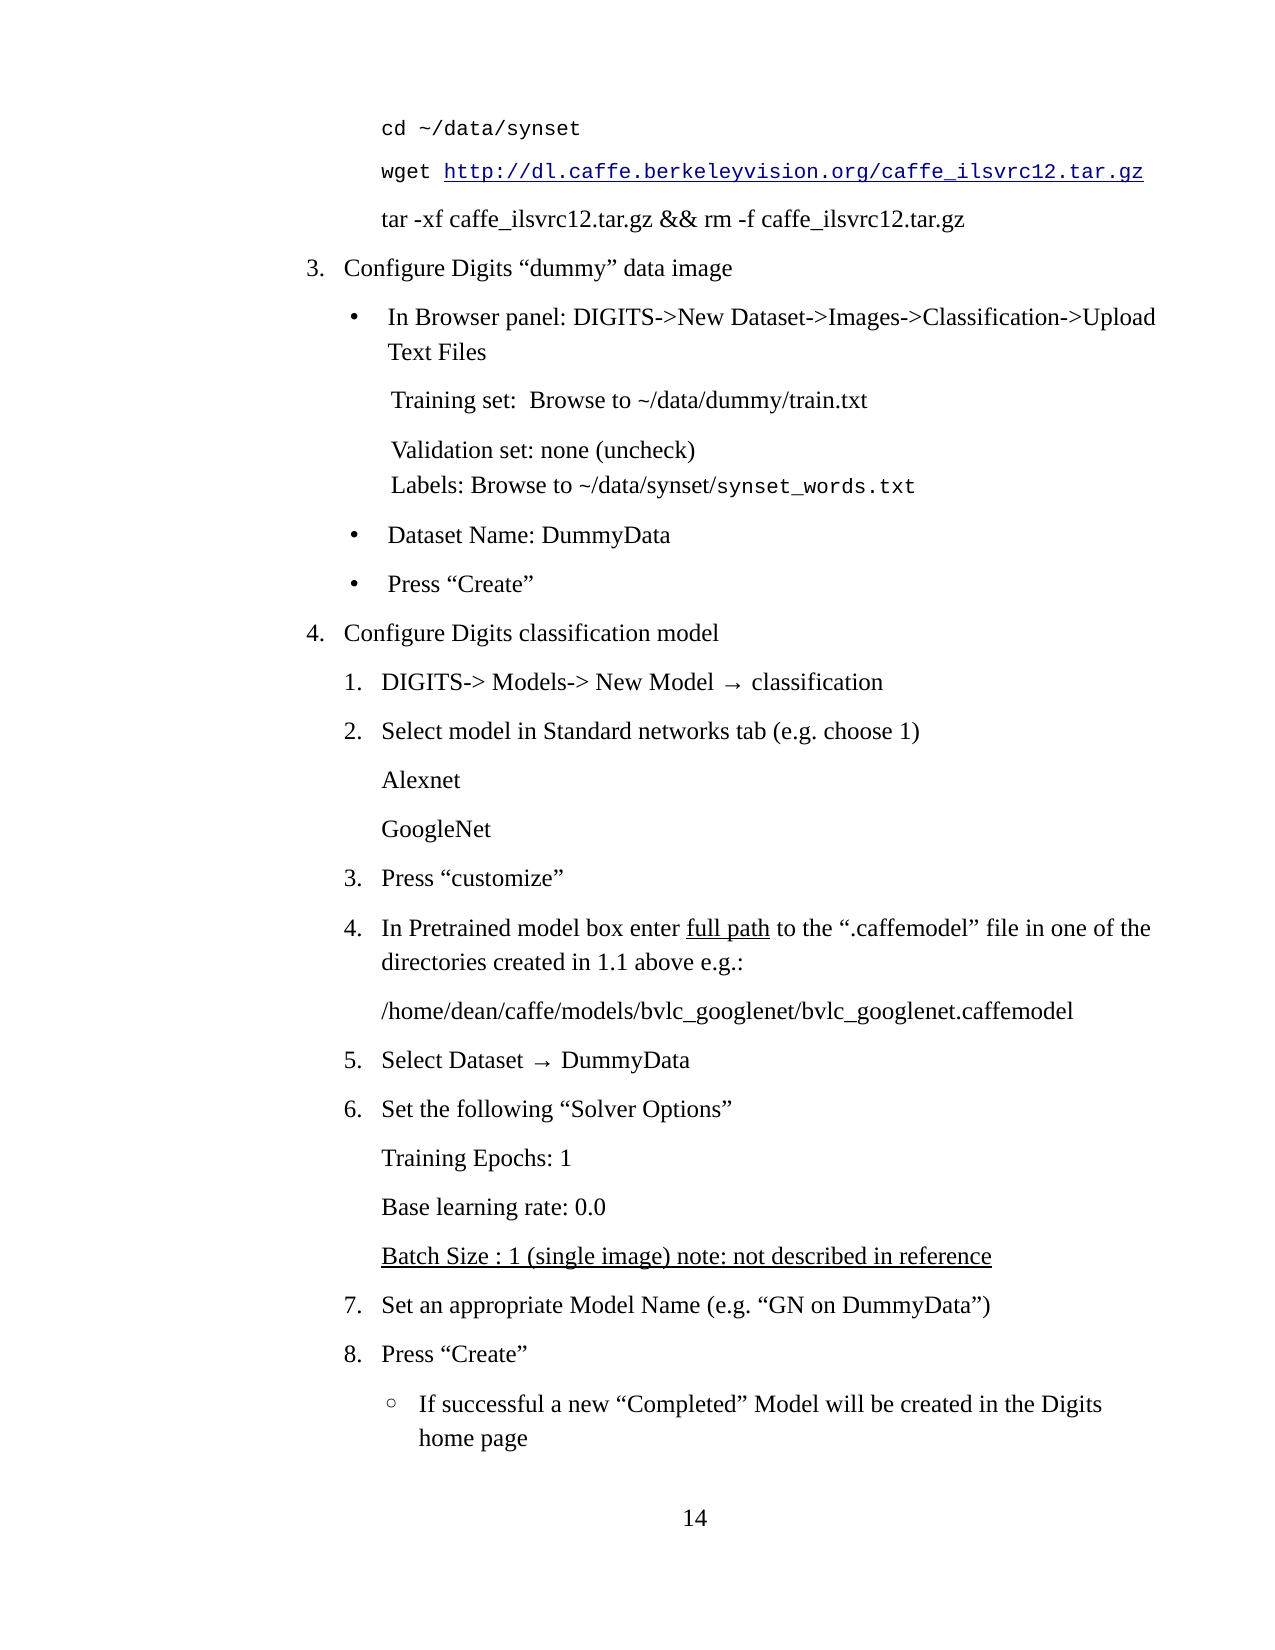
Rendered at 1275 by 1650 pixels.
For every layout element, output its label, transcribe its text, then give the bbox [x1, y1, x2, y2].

list DIGITS-> Models-> New Model → classification [344, 667, 1158, 696]
list Batch Size : 1 (single image) note: not described in reference [381, 1241, 1158, 1270]
list Dataset Name: DummyData [350, 520, 1158, 549]
list Select model in Standard networks tab (e.g. choose 1) [344, 716, 1158, 745]
list Configure Digits “dummy” data image [306, 253, 1158, 282]
list Set an appropriate Model Name (e.g. “GN on DummyData”) [344, 1291, 1158, 1319]
list Configure Digits classification model [306, 618, 1158, 647]
text GoogleNet [381, 814, 1158, 843]
text wget http://dl.caffe.berkeleyvision.org/caffe_ilsvrc12.tar.gz [381, 161, 1158, 185]
list tar -xf caffe_ilsvrc12.tar.gz && rm -f caffe_ilsvrc12.tar.gz [344, 204, 1158, 233]
text Validation set: none (uncheck) [391, 436, 1158, 464]
text Training set: Browse to ~/data/dummy/train.txt [391, 386, 1158, 415]
list Select Dataset → DummyData [344, 1045, 1158, 1074]
list Set the following “Solver Options” [344, 1094, 1158, 1123]
list If successful a new “Completed” Model will be created in the Digits home page [381, 1389, 1158, 1452]
list Training Epochs: 1 [381, 1143, 1158, 1172]
list In Browser panel: DIGITS->New Dataset->Images->Classification->Upload Text Files [350, 302, 1158, 365]
text Alexnet [381, 765, 1158, 794]
list /home/dean/caffe/models/bvlc_googlenet/bvlc_googlenet.caffemodel [344, 996, 1158, 1025]
text Labels: Browse to ~/data/synset/synset_words.txt [391, 470, 1158, 500]
list In Pretrained model box enter full path to the “.caffemodel” file in one of the directories created in 1.1 above e.g.: [344, 913, 1158, 976]
list Press “customize” [344, 863, 1158, 892]
text cd ~/data/synset [381, 118, 1158, 142]
list Base learning rate: 0.0 [381, 1192, 1158, 1221]
list Press “Create” [344, 1339, 1158, 1368]
list Press “Create” [350, 569, 1158, 598]
